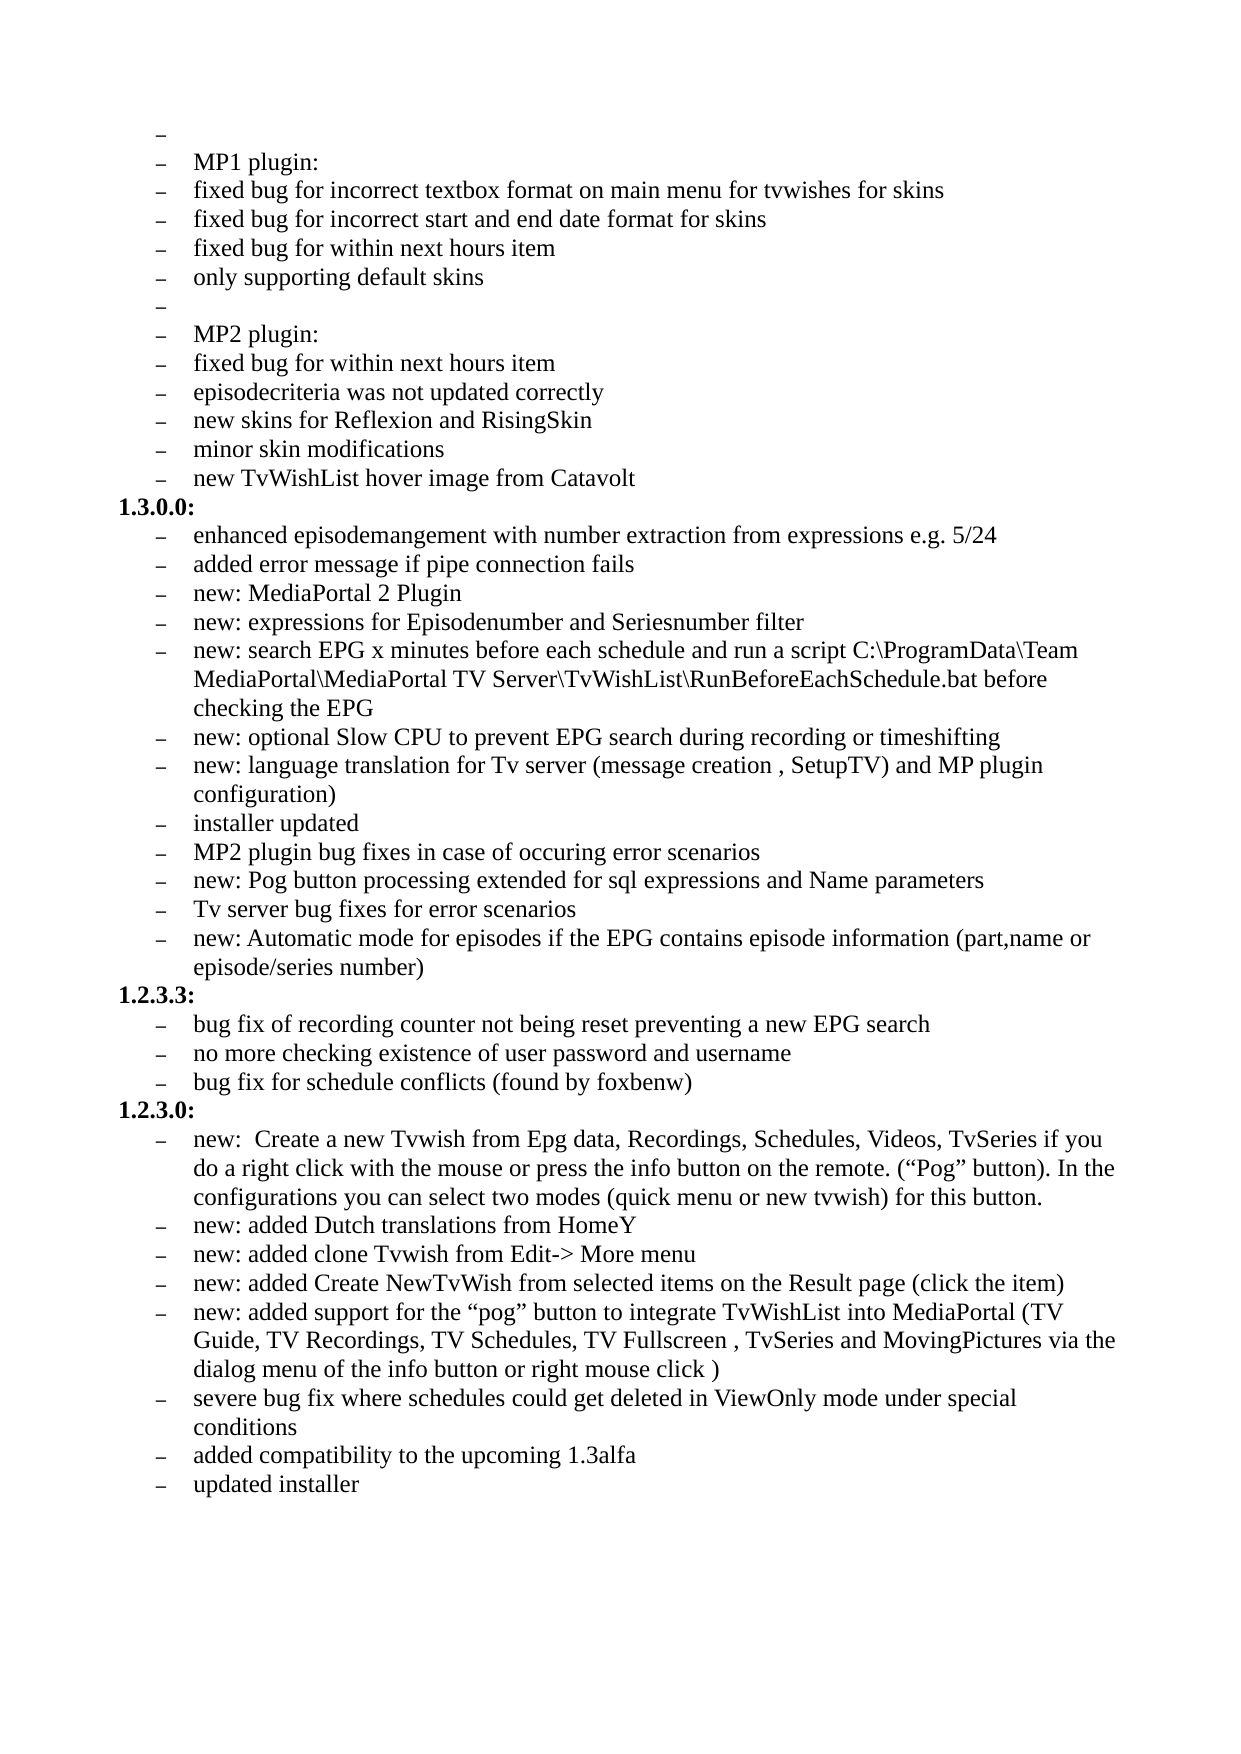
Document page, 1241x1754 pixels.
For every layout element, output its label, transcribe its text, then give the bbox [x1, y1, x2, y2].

list MP1 plugin: [156, 147, 1122, 176]
list bug fix of recording counter not being reset preventing a new EPG search [156, 1009, 1122, 1038]
list new: expressions for Episodenumber and Seriesnumber filter [156, 607, 1122, 636]
list new: added Create NewTvWish from selected items on the Result page (click the item) [156, 1268, 1122, 1297]
list added compatibility to the upcoming 1.3alfa [156, 1441, 1122, 1469]
list new: Automatic mode for episodes if the EPG contains episode information (part,name or episode/series number) [156, 923, 1122, 981]
list new: added clone Tvwish from Edit-> More menu [156, 1239, 1122, 1268]
list new: Pog button processing extended for sql expressions and Name parameters [156, 866, 1122, 894]
list severe bug fix where schedules could get deleted in ViewOnly mode under special conditions [156, 1383, 1122, 1441]
list new TvWishList hover image from Catavolt [156, 463, 1122, 492]
list episodecriteria was not updated correctly [156, 377, 1122, 406]
list fixed bug for within next hours item [156, 348, 1122, 377]
list new: Create a new Tvwish from Epg data, Recordings, Schedules, Videos, TvSeries if you do a right click with the mouse or press the info button on the remote. (“Pog” button). In the configurations you can select two modes (quick menu or new tvwish) for this button. [156, 1124, 1122, 1211]
list installer updated [156, 808, 1122, 837]
list new: language translation for Tv server (message creation , SetupTV) and MP plugin configuration) [156, 751, 1122, 808]
list bug fix for schedule conflicts (found by foxbenw) [156, 1067, 1122, 1096]
list new: optional Slow CPU to prevent EPG search during recording or timeshifting [156, 722, 1122, 751]
list new: added Dutch translations from HomeY [156, 1211, 1122, 1239]
list new: added support for the “pog” button to integrate TvWishList into MediaPortal (TV Guide, TV Recordings, TV Schedules, TV Fullscreen , TvSeries and MovingPictures via the dialog menu of the info button or right mouse click ) [156, 1297, 1122, 1383]
list MP2 plugin: [156, 319, 1122, 348]
list new: MediaPortal 2 Plugin [156, 578, 1122, 607]
list fixed bug for incorrect start and end date format for skins [156, 204, 1122, 233]
list fixed bug for within next hours item [156, 233, 1122, 262]
text 1.2.3.3: [118, 981, 1122, 1009]
list fixed bug for incorrect textbox format on main menu for tvwishes for skins [156, 176, 1122, 204]
list minor skin modifications [156, 434, 1122, 463]
list updated installer [156, 1469, 1122, 1498]
list MP2 plugin bug fixes in case of occuring error scenarios [156, 837, 1122, 866]
list no more checking existence of user password and username [156, 1038, 1122, 1067]
list new: search EPG x minutes before each schedule and run a script C:\ProgramData\Team MediaPortal\MediaPortal TV Server\TvWishList\RunBeforeEachSchedule.bat before checking the EPG [156, 636, 1122, 722]
list only supporting default skins [156, 262, 1122, 291]
list Tv server bug fixes for error scenarios [156, 894, 1122, 923]
list enhanced episodemangement with number extraction from expressions e.g. 5/24 [156, 521, 1122, 549]
text 1.3.0.0: [118, 492, 1122, 521]
text 1.2.3.0: [118, 1096, 1122, 1124]
list added error message if pipe connection fails [156, 549, 1122, 578]
list new skins for Reflexion and RisingSkin [156, 406, 1122, 434]
